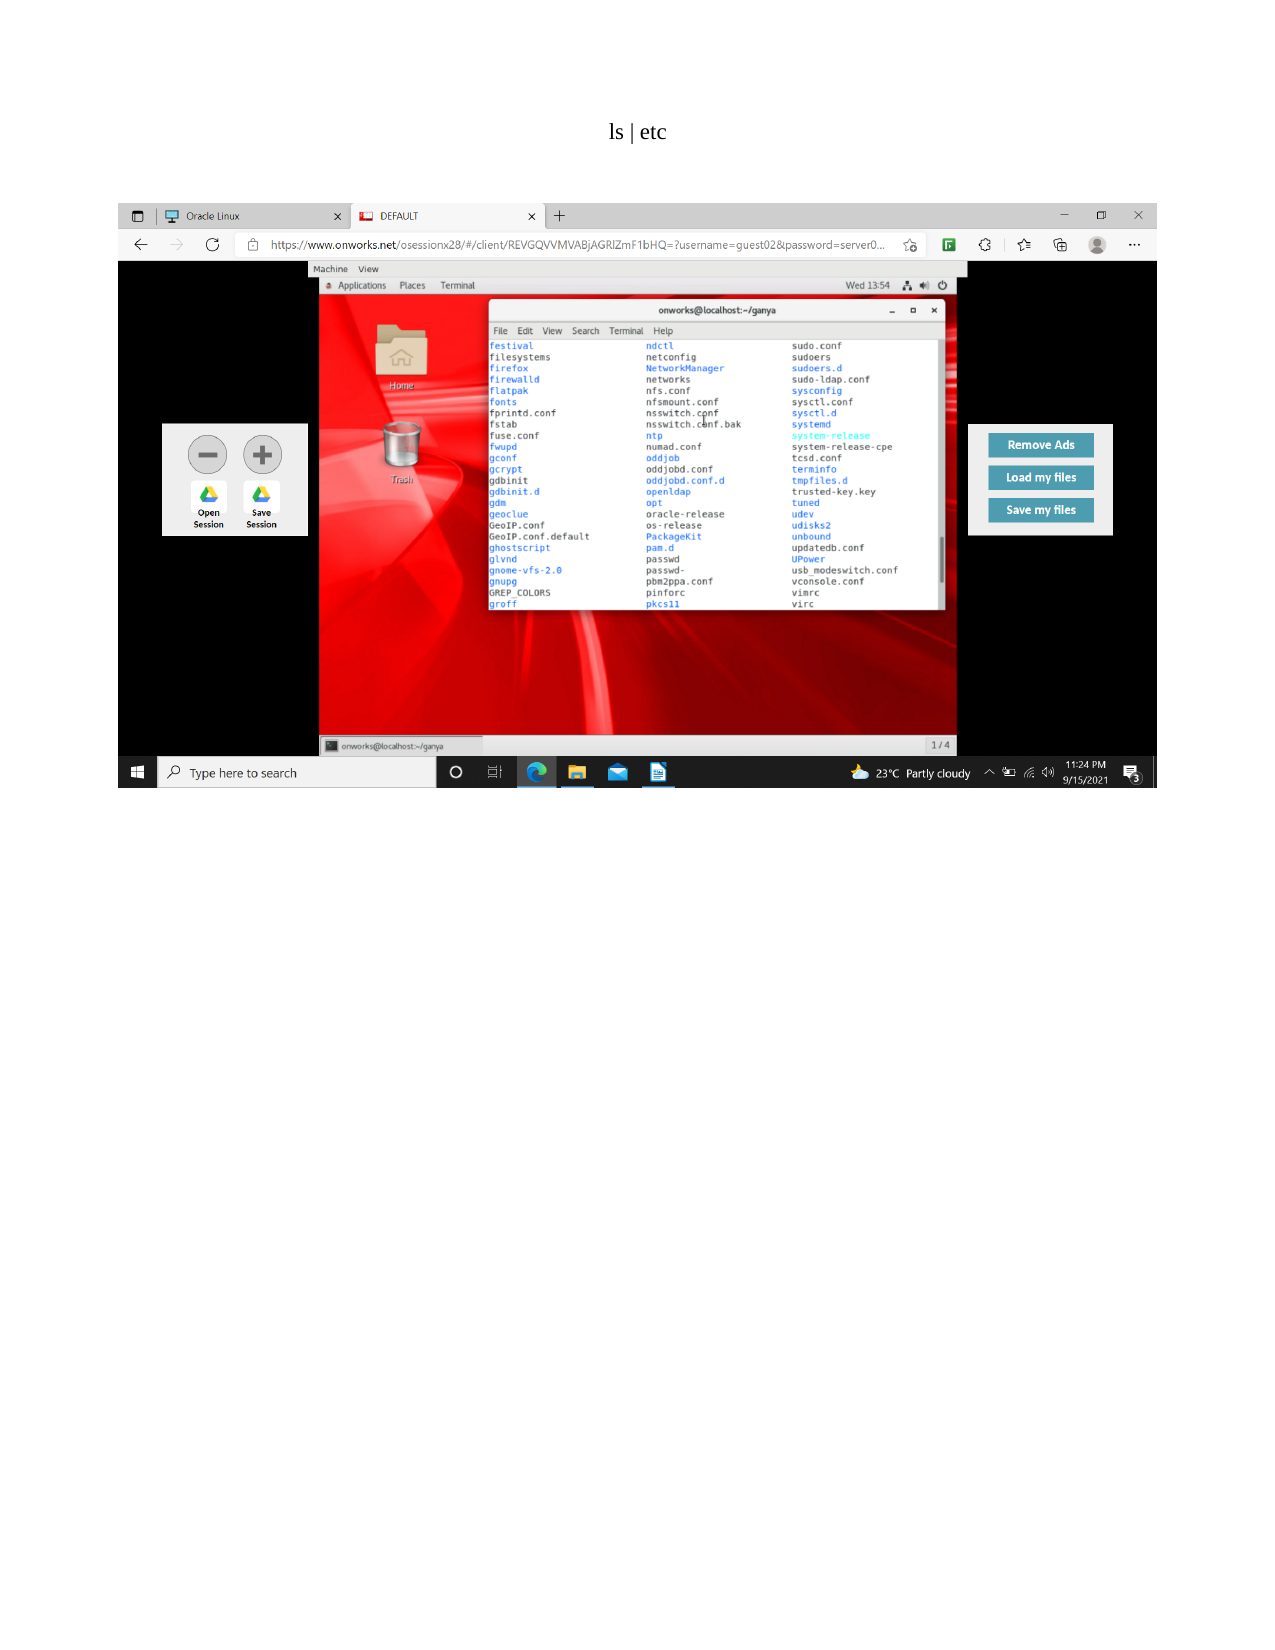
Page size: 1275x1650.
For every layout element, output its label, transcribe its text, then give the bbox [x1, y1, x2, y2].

text ls | etc [118, 118, 1157, 144]
